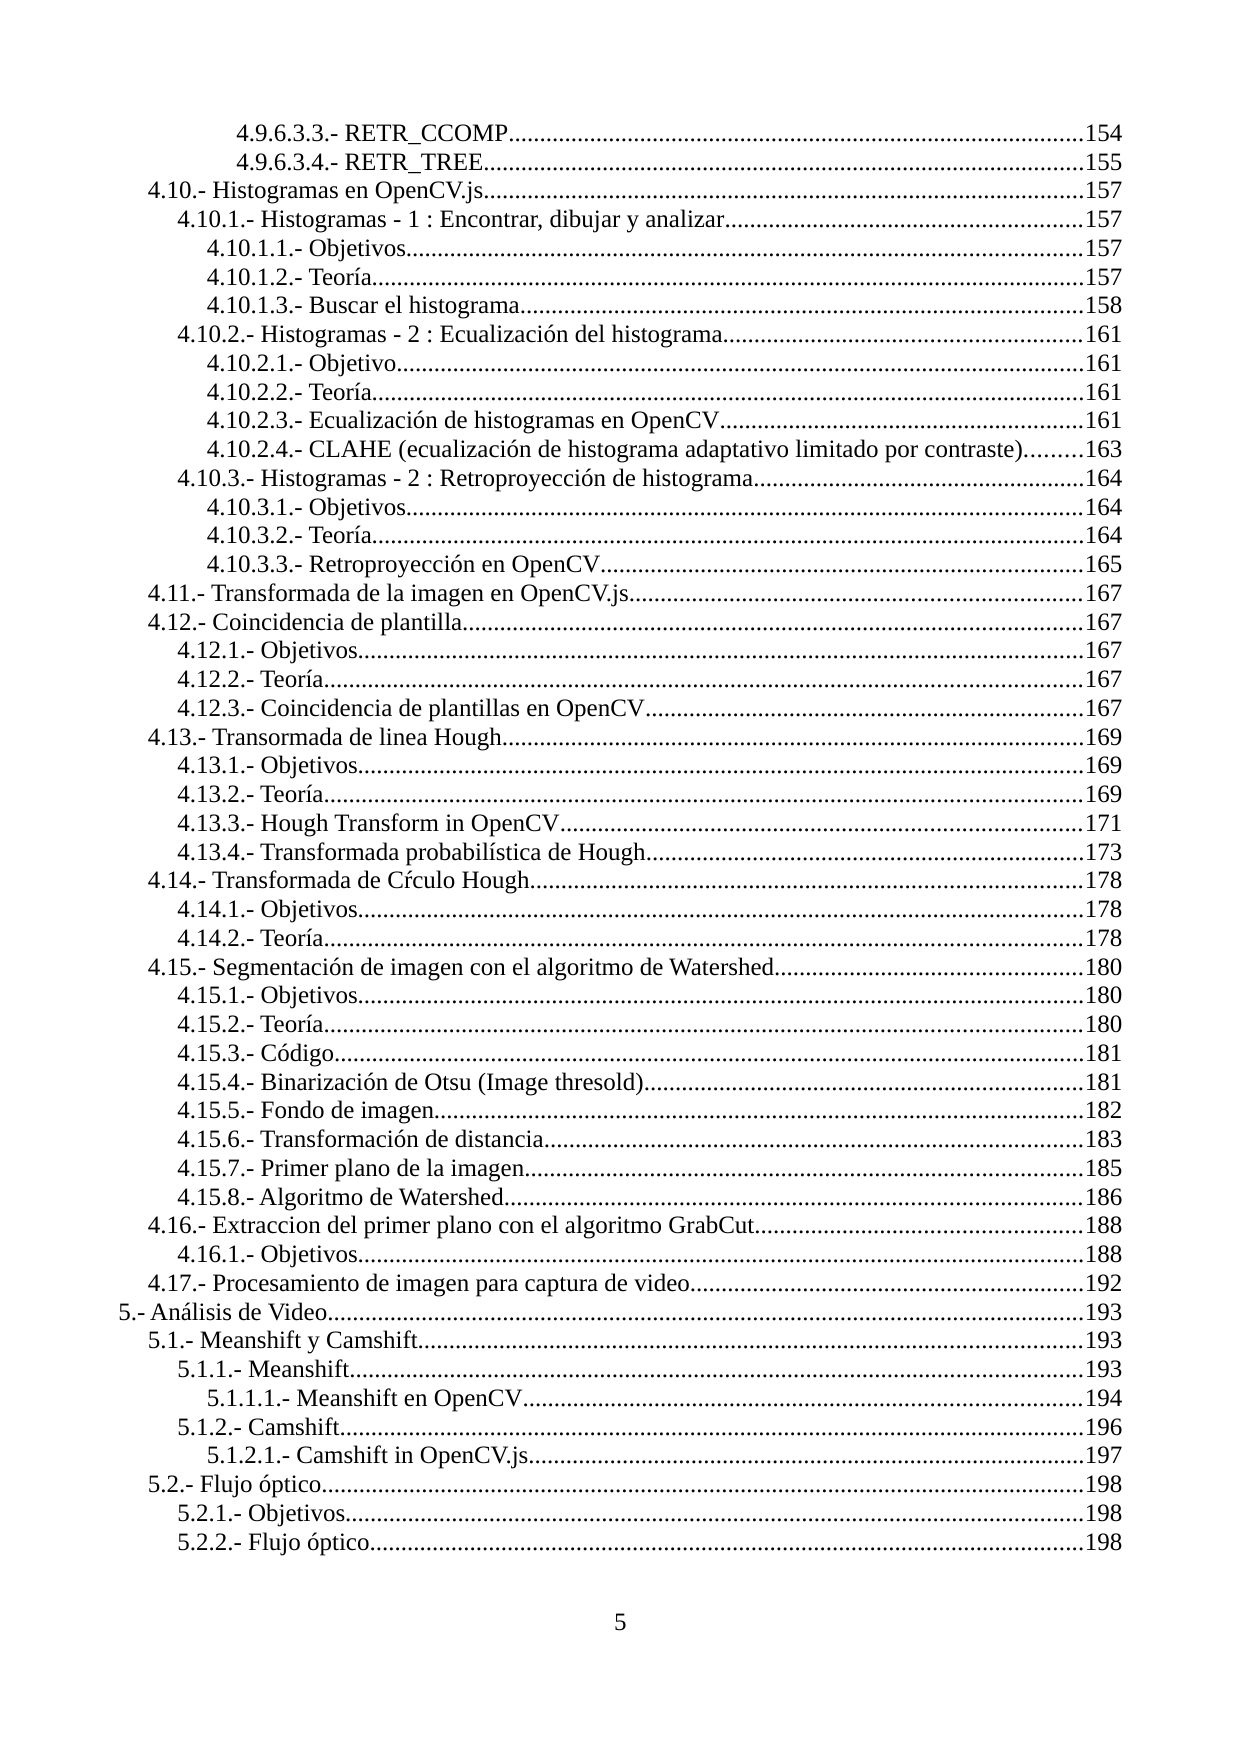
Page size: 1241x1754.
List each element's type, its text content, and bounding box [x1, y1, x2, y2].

text 4.14.1.- Objetivos 178 [177, 894, 1122, 923]
text 4.13.2.- Teoría 169 [177, 779, 1122, 808]
text 4.15.- Segmentación de imagen con el algoritmo de Watershed 180 [148, 952, 1122, 981]
text 4.13.4.- Transformada probabilística de Hough 173 [177, 837, 1122, 866]
text 4.12.3.- Coincidencia de plantillas en OpenCV 167 [177, 693, 1122, 722]
text 5.2.1.- Objetivos 198 [177, 1498, 1122, 1527]
text 4.16.- Extraccion del primer plano con el algoritmo GrabCut 188 [148, 1211, 1122, 1239]
text 4.14.- Transformada de Cŕculo Hough 178 [148, 866, 1122, 894]
text 4.10.3.3.- Retroproyección en OpenCV 165 [207, 549, 1122, 578]
text 4.10.2.4.- CLAHE (ecualización de histograma adaptativo limitado por contraste) 163 [207, 434, 1122, 463]
text 4.15.4.- Binarización de Otsu (Image thresold) 181 [177, 1067, 1122, 1096]
text 4.9.6.3.3.- RETR_CCOMP 154 [236, 118, 1122, 147]
text 4.10.1.3.- Buscar el histograma 158 [207, 291, 1122, 319]
text 4.15.8.- Algoritmo de Watershed 186 [177, 1182, 1122, 1211]
text 4.15.5.- Fondo de imagen 182 [177, 1096, 1122, 1124]
text 4.13.1.- Objetivos 169 [177, 751, 1122, 779]
text 4.12.2.- Teoría 167 [177, 664, 1122, 693]
text 4.15.2.- Teoría 180 [177, 1009, 1122, 1038]
text 4.10.3.1.- Objetivos 164 [207, 492, 1122, 521]
text 5.2.- Flujo óptico 198 [148, 1469, 1122, 1498]
text 4.12.- Coincidencia de plantilla 167 [148, 607, 1122, 636]
text 4.10.2.1.- Objetivo 161 [207, 348, 1122, 377]
text 4.10.3.2.- Teoría 164 [207, 521, 1122, 549]
text 5.2.2.- Flujo óptico 198 [177, 1527, 1122, 1556]
text 4.12.1.- Objetivos 167 [177, 636, 1122, 664]
text 4.15.1.- Objetivos 180 [177, 981, 1122, 1009]
text 4.15.7.- Primer plano de la imagen 185 [177, 1153, 1122, 1182]
text 4.15.3.- Código 181 [177, 1038, 1122, 1067]
text 4.14.2.- Teoría 178 [177, 923, 1122, 952]
text 5.1.- Meanshift y Camshift 193 [148, 1326, 1122, 1354]
text 4.9.6.3.4.- RETR_TREE 155 [236, 147, 1122, 176]
text 5.- Análisis de Video 193 [118, 1297, 1122, 1326]
text 5.1.1.1.- Meanshift en OpenCV 194 [207, 1383, 1122, 1412]
text 4.11.- Transformada de la imagen en OpenCV.js 167 [148, 578, 1122, 607]
text 4.10.2.- Histogramas - 2 : Ecualización del histograma 161 [177, 319, 1122, 348]
text 5.1.2.- Camshift 196 [177, 1412, 1122, 1441]
text 4.17.- Procesamiento de imagen para captura de video 192 [148, 1268, 1122, 1297]
text 4.10.3.- Histogramas - 2 : Retroproyección de histograma 164 [177, 463, 1122, 492]
text 5.1.1.- Meanshift 193 [177, 1354, 1122, 1383]
text 4.10.1.1.- Objetivos 157 [207, 233, 1122, 262]
text 5.1.2.1.- Camshift in OpenCV.js 197 [207, 1441, 1122, 1469]
text 4.10.- Histogramas en OpenCV.js 157 [148, 176, 1122, 204]
text 4.10.1.- Histogramas - 1 : Encontrar, dibujar y analizar 157 [177, 204, 1122, 233]
text 4.10.2.2.- Teoría 161 [207, 377, 1122, 406]
text 4.13.- Transormada de linea Hough 169 [148, 722, 1122, 751]
text 4.13.3.- Hough Transform in OpenCV 171 [177, 808, 1122, 837]
text 4.10.2.3.- Ecualización de histogramas en OpenCV 161 [207, 406, 1122, 434]
text 4.15.6.- Transformación de distancia 183 [177, 1124, 1122, 1153]
text 4.16.1.- Objetivos 188 [177, 1239, 1122, 1268]
text 4.10.1.2.- Teoría 157 [207, 262, 1122, 291]
